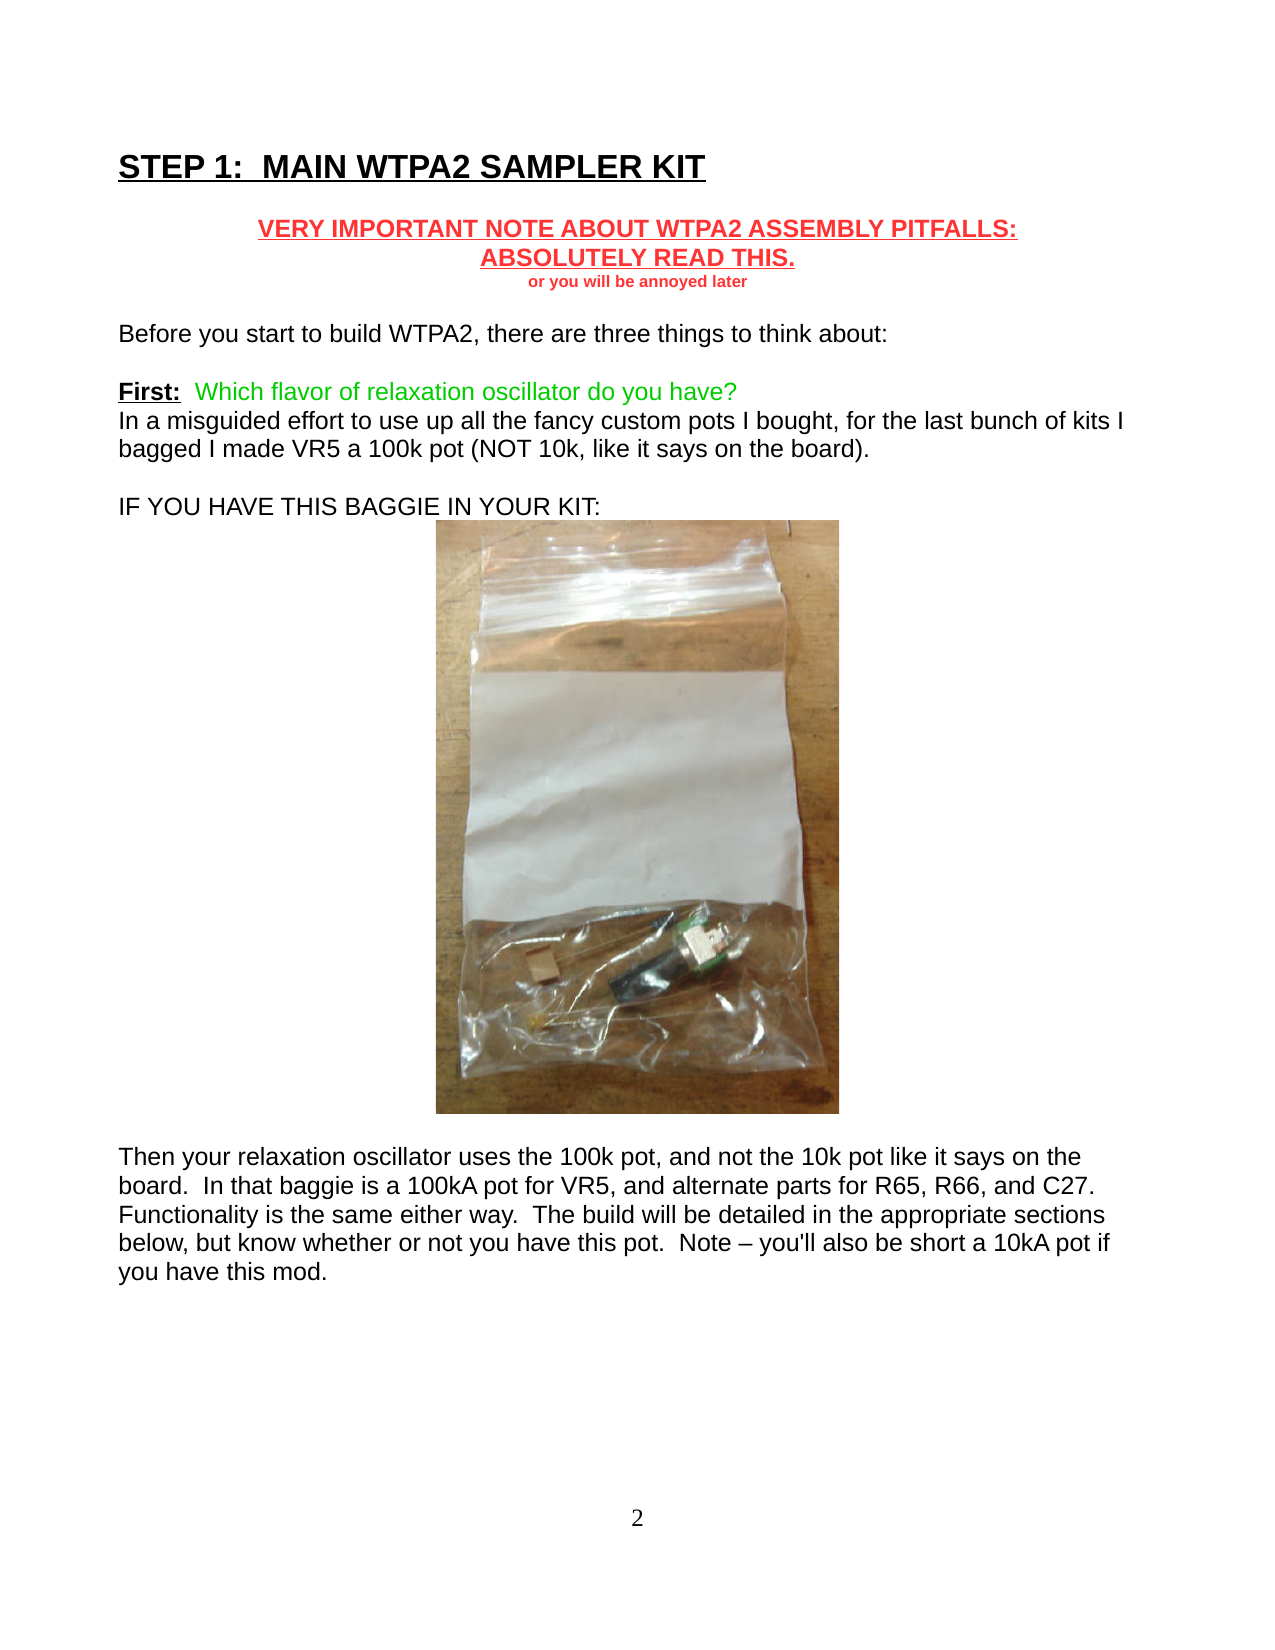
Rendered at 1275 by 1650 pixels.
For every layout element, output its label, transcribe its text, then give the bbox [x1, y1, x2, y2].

text STEP 1: MAIN WTPA2 SAMPLER KIT [118, 147, 1157, 185]
text In a misguided effort to use up all the fancy custom pots I bought, for the last bunch of kits I bagged I made VR5 a 100k pot (NOT 10k, like it says on the board). [118, 406, 1157, 463]
text VERY IMPORTANT NOTE ABOUT WTPA2 ASSEMBLY PITFALLS: [118, 214, 1157, 243]
text Then your relaxation oscillator uses the 100k pot, and not the 10k pot like it says on the board. In that baggie is a 100kA pot for VR5, and alternate parts for R65, R66, and C27. Functionality is the same either way. The build will be detailed in the appropriate sections below, but know whether or not you have this pot. Note – you'll also be short a 10kA pot if you have this mod. [118, 1142, 1157, 1286]
text First: Which flavor of relaxation oscillator do you have? [118, 377, 1157, 406]
text or you will be annoyed later [118, 272, 1157, 291]
text ABSOLUTELY READ THIS. [118, 243, 1157, 272]
text IF YOU HAVE THIS BAGGIE IN YOUR KIT: [118, 492, 1157, 521]
picture [435, 520, 840, 1114]
text Before you start to build WTPA2, there are three things to think about: [118, 319, 1157, 348]
